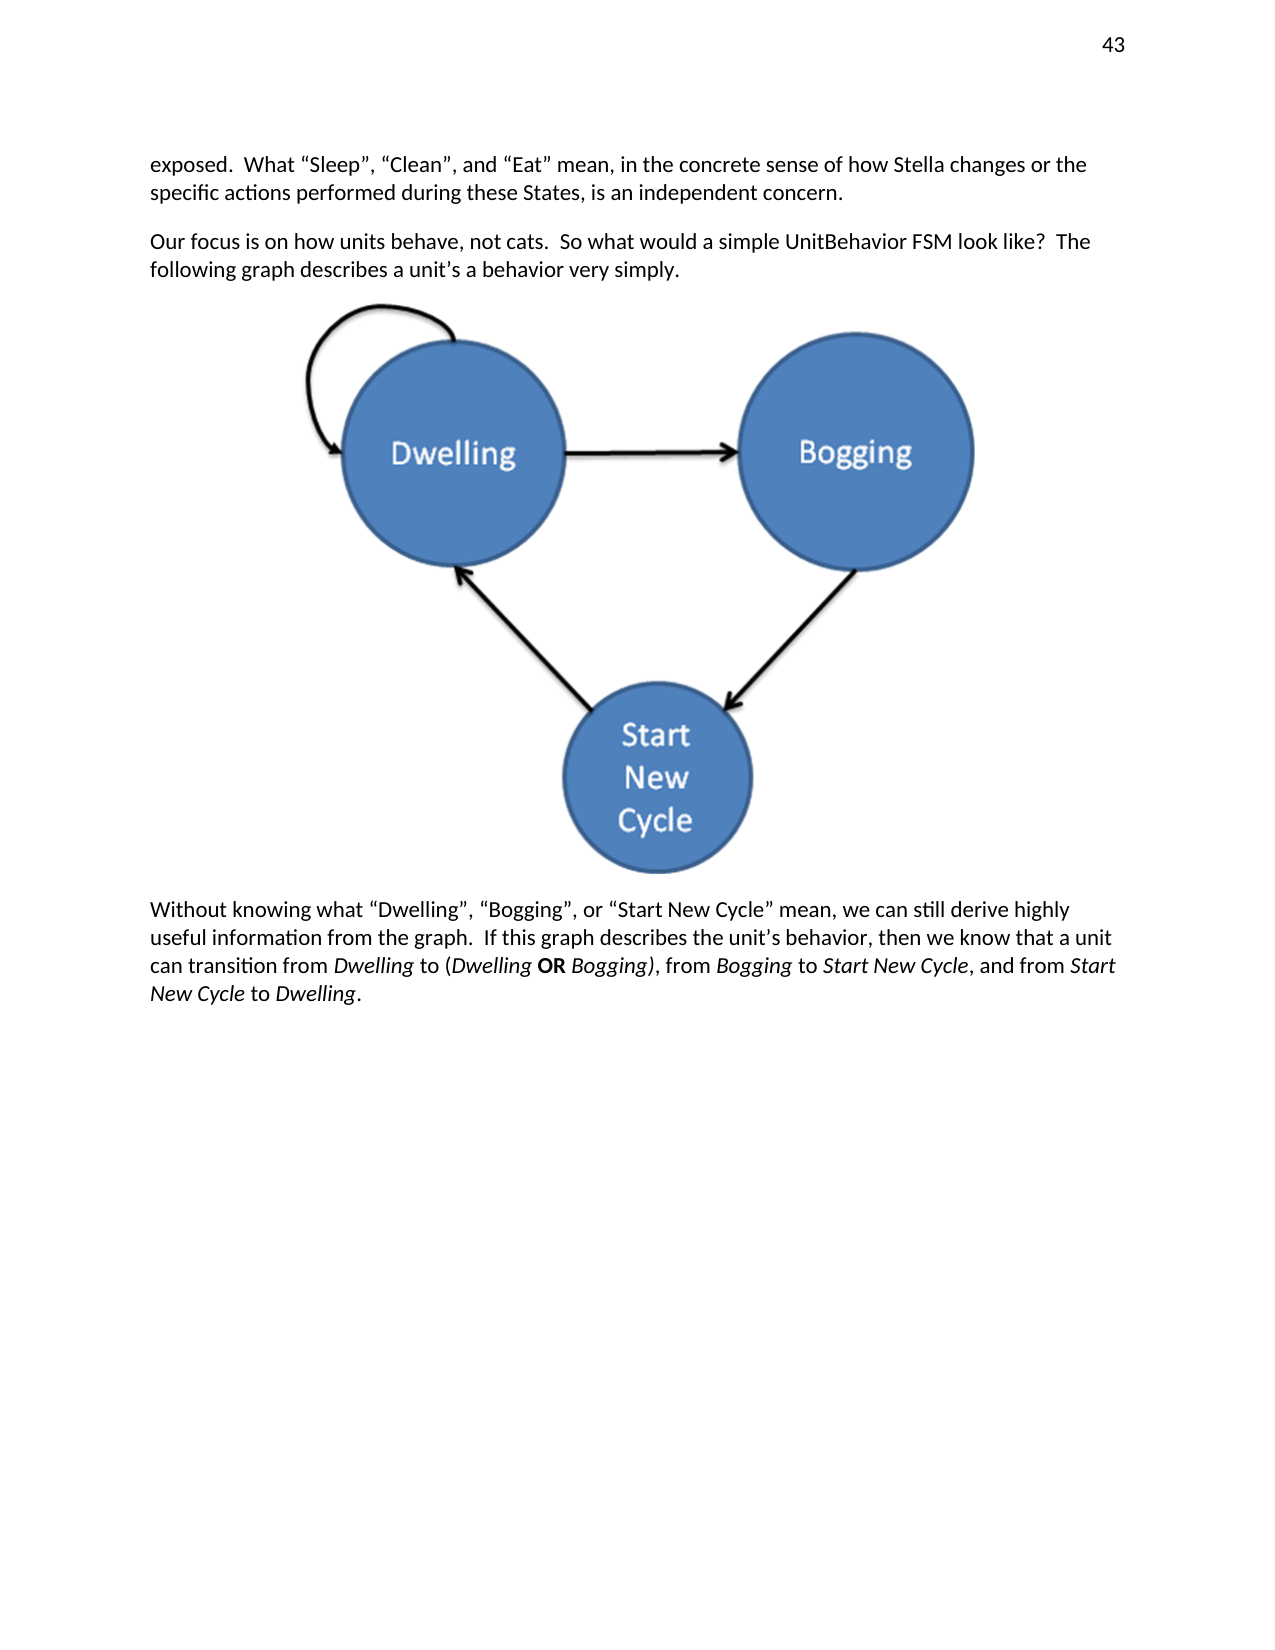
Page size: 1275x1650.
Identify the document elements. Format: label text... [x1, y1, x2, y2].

text exposed. What “Sleep”, “Clean”, and “Eat” mean, in the concrete sense of how Stella changes or the specific actions performed during these States, is an independent concern. [150, 150, 1125, 206]
text Without knowing what “Dwelling”, “Bogging”, or “Start New Cycle” mean, we can still derive highly useful information from the graph. If this graph describes the unit’s behavior, then we know that a unit can transition from Dwelling to (Dwelling OR Bogging), from Bogging to Start New Cycle, and from Start New Cycle to Dwelling. [150, 895, 1125, 1007]
text Our focus is on how units behave, not cats. So what would a simple UnitBehavior FSM look like? The following graph describes a unit’s a behavior very simply. [150, 227, 1125, 283]
